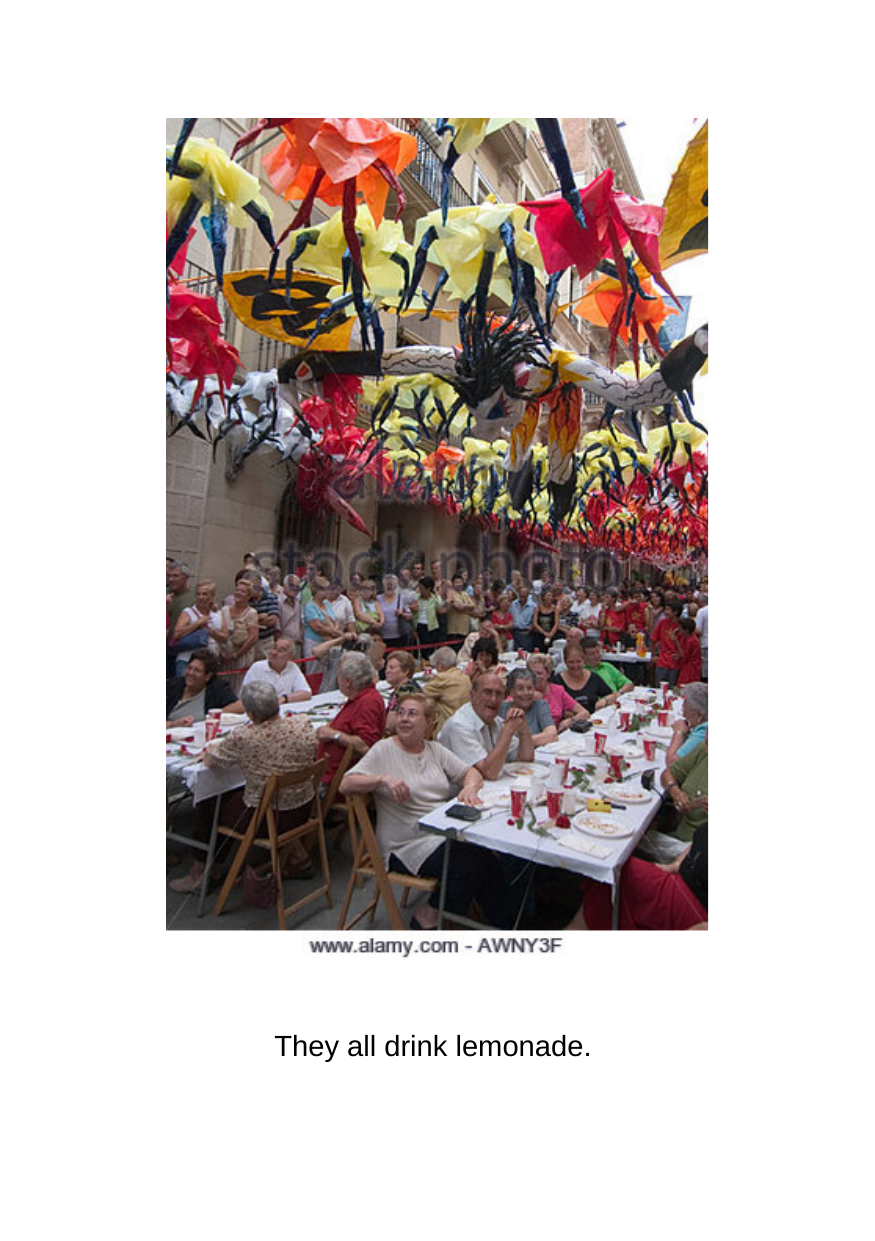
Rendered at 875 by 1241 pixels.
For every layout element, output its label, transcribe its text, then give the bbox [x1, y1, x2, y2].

picture [166, 118, 709, 962]
text They all drink lemonade. [118, 1029, 756, 1062]
